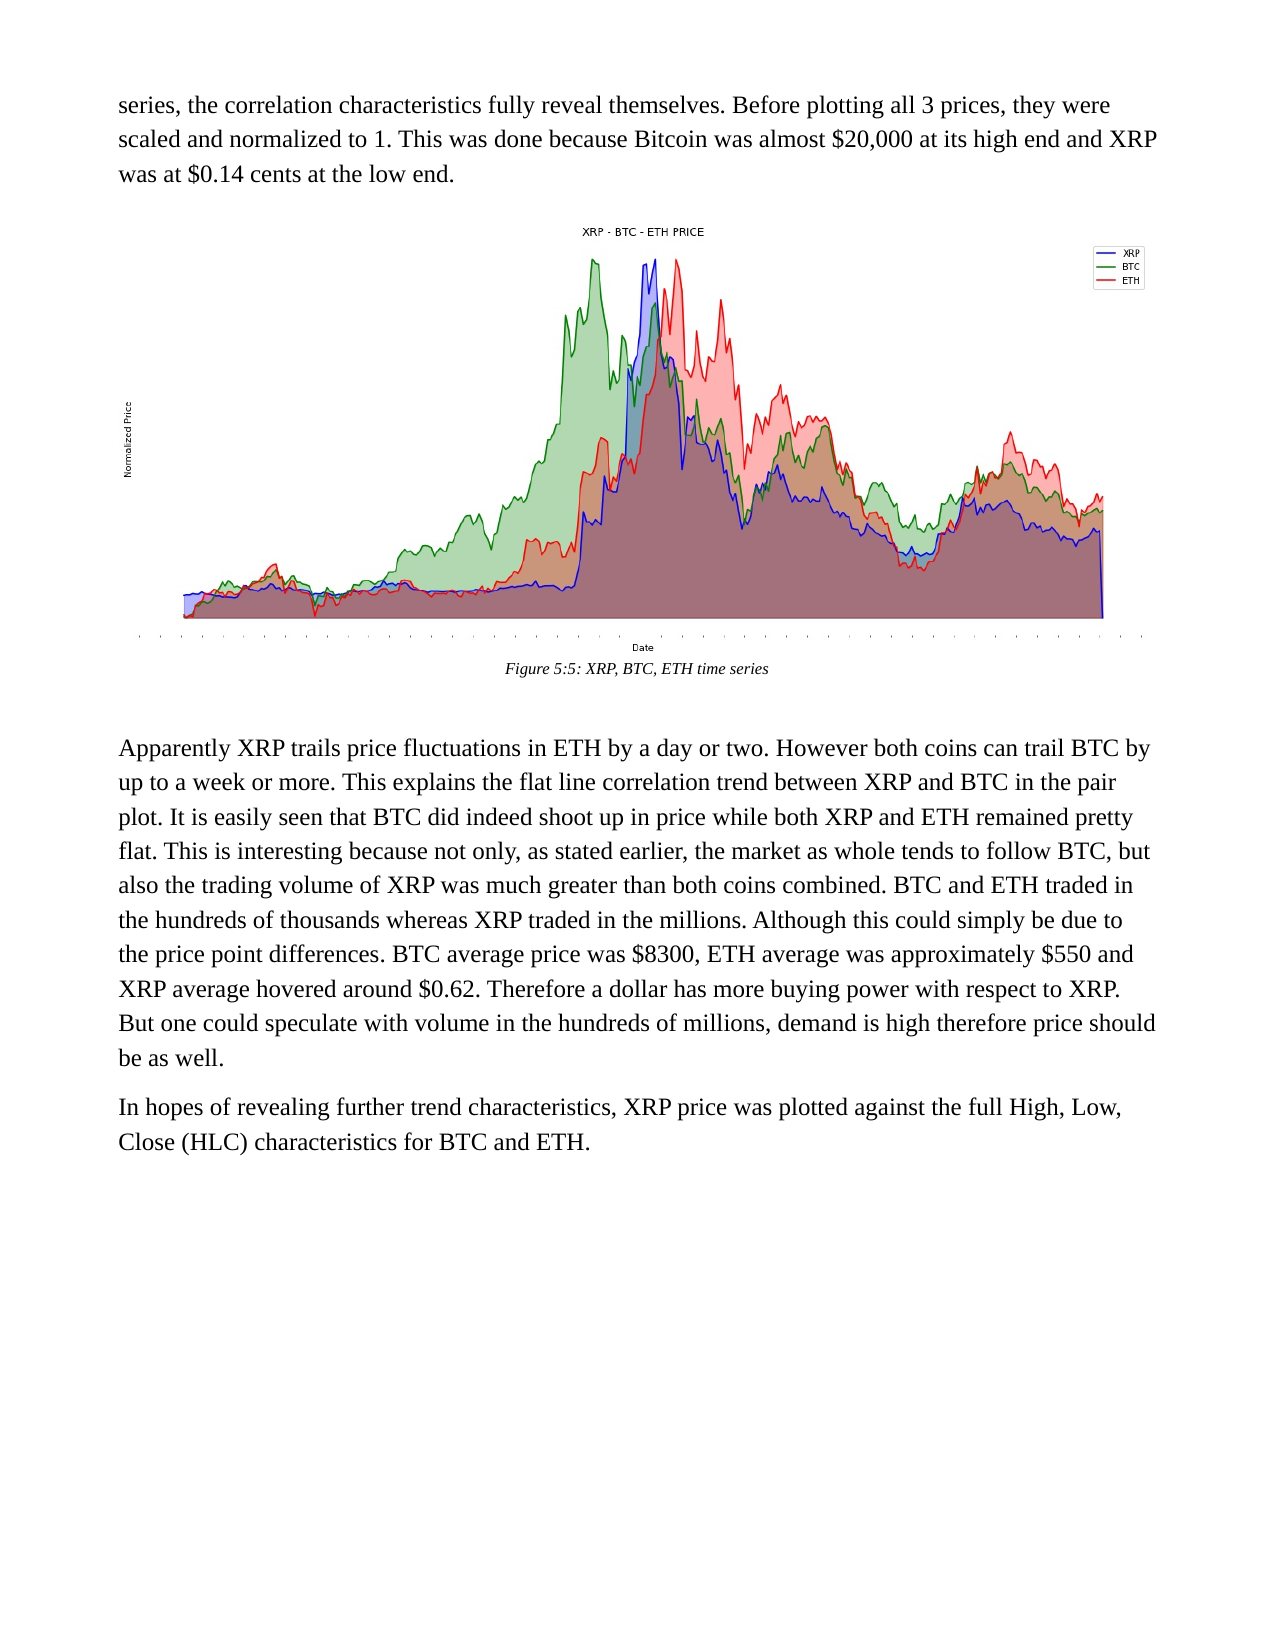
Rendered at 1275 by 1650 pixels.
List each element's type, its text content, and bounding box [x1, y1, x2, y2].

text In hopes of revealing further trend characteristics, XRP price was plotted against the full High, Low, Close (HLC) characteristics for BTC and ETH. [118, 1092, 1157, 1155]
text Figure 5:5: XRP, BTC, ETH time series [118, 659, 1157, 678]
text Apparently XRP trails price fluctuations in ETH by a day or two. However both coins can trail BTC by up to a week or more. This explains the flat line correlation trend between XRP and BTC in the pair plot. It is easily seen that BTC did indeed shoot up in price while both XRP and ETH remained pretty flat. This is interesting because not only, as stated earlier, the market as whole tends to follow BTC, but also the trading volume of XRP was much greater than both coins combined. BTC and ETH traded in the hundreds of thousands whereas XRP traded in the millions. Although this could simply be due to the price point differences. BTC average price was $8300, ETH average was approximately $550 and XRP average hovered around $0.62. Therefore a dollar has more buying power with respect to XRP. But one could speculate with volume in the hundreds of millions, demand is high therefore price should be as well. [118, 733, 1157, 1072]
picture [118, 220, 1157, 659]
text series, the correlation characteristics fully reveal themselves. Before plotting all 3 prices, they were scaled and normalized to 1. This was done because Bitcoin was almost $20,000 at its high end and XRP was at $0.14 cents at the low end. [118, 90, 1157, 188]
